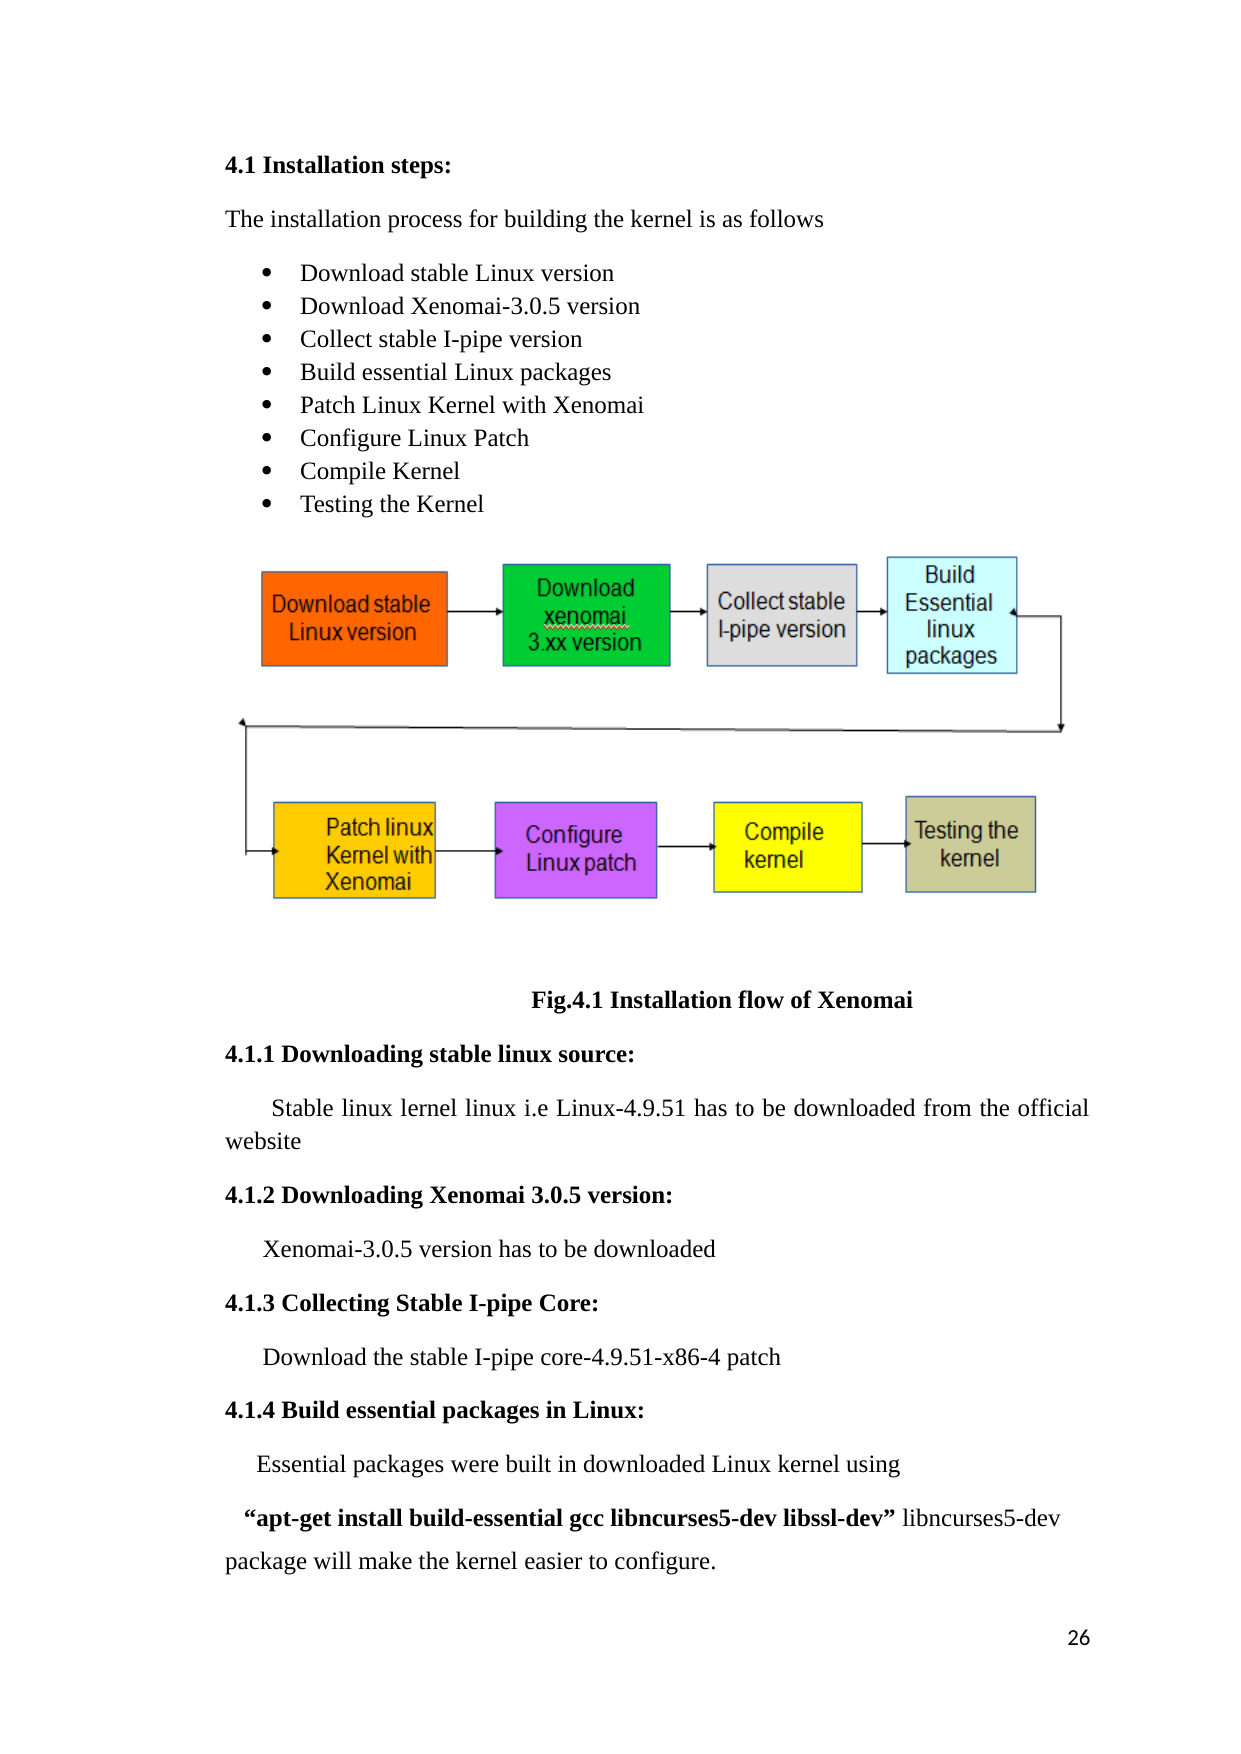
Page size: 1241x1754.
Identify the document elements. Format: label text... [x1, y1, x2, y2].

subtitle 4.1.3 Collecting Stable I-pipe Core: [225, 1288, 1090, 1317]
text Stable linux lernel linux i.e Linux-4.9.51 has to be downloaded from the official website [225, 1093, 1090, 1155]
list Configure Linux Patch [262, 423, 1090, 452]
subtitle 4.1.4 Build essential packages in Linux: [225, 1396, 1090, 1424]
picture [228, 542, 1083, 918]
subtitle 4.1 Installation steps: [225, 150, 1090, 179]
list Build essential Linux packages [262, 357, 1090, 386]
text Download the stable I-pipe core-4.9.51-x86-4 patch [225, 1342, 1090, 1370]
subtitle Fig.4.1 Installation flow of Xenomai [225, 986, 1090, 1014]
subtitle 4.1.1 Downloading stable linux source: [225, 1039, 1090, 1068]
text “apt-get install build-essential gcc libncurses5-dev libssl-dev” libncurses5-dev package will make the kernel easier to configure. [225, 1503, 1090, 1575]
text Essential packages were built in downloaded Linux kernel using [225, 1449, 1090, 1478]
text The installation process for building the kernel is as follows [225, 204, 1090, 233]
list Compile Kernel [262, 456, 1090, 484]
list Testing the Kernel [262, 489, 1090, 518]
list Patch Linux Kernel with Xenomai [262, 390, 1090, 418]
list Download Xenomai-3.0.5 version [262, 291, 1090, 319]
list Download stable Linux version [262, 258, 1090, 286]
text Xenomai-3.0.5 version has to be downloaded [225, 1234, 1090, 1263]
text 4.1.2 Downloading Xenomai 3.0.5 version: [225, 1180, 1090, 1209]
list Collect stable I-pipe version [262, 324, 1090, 352]
